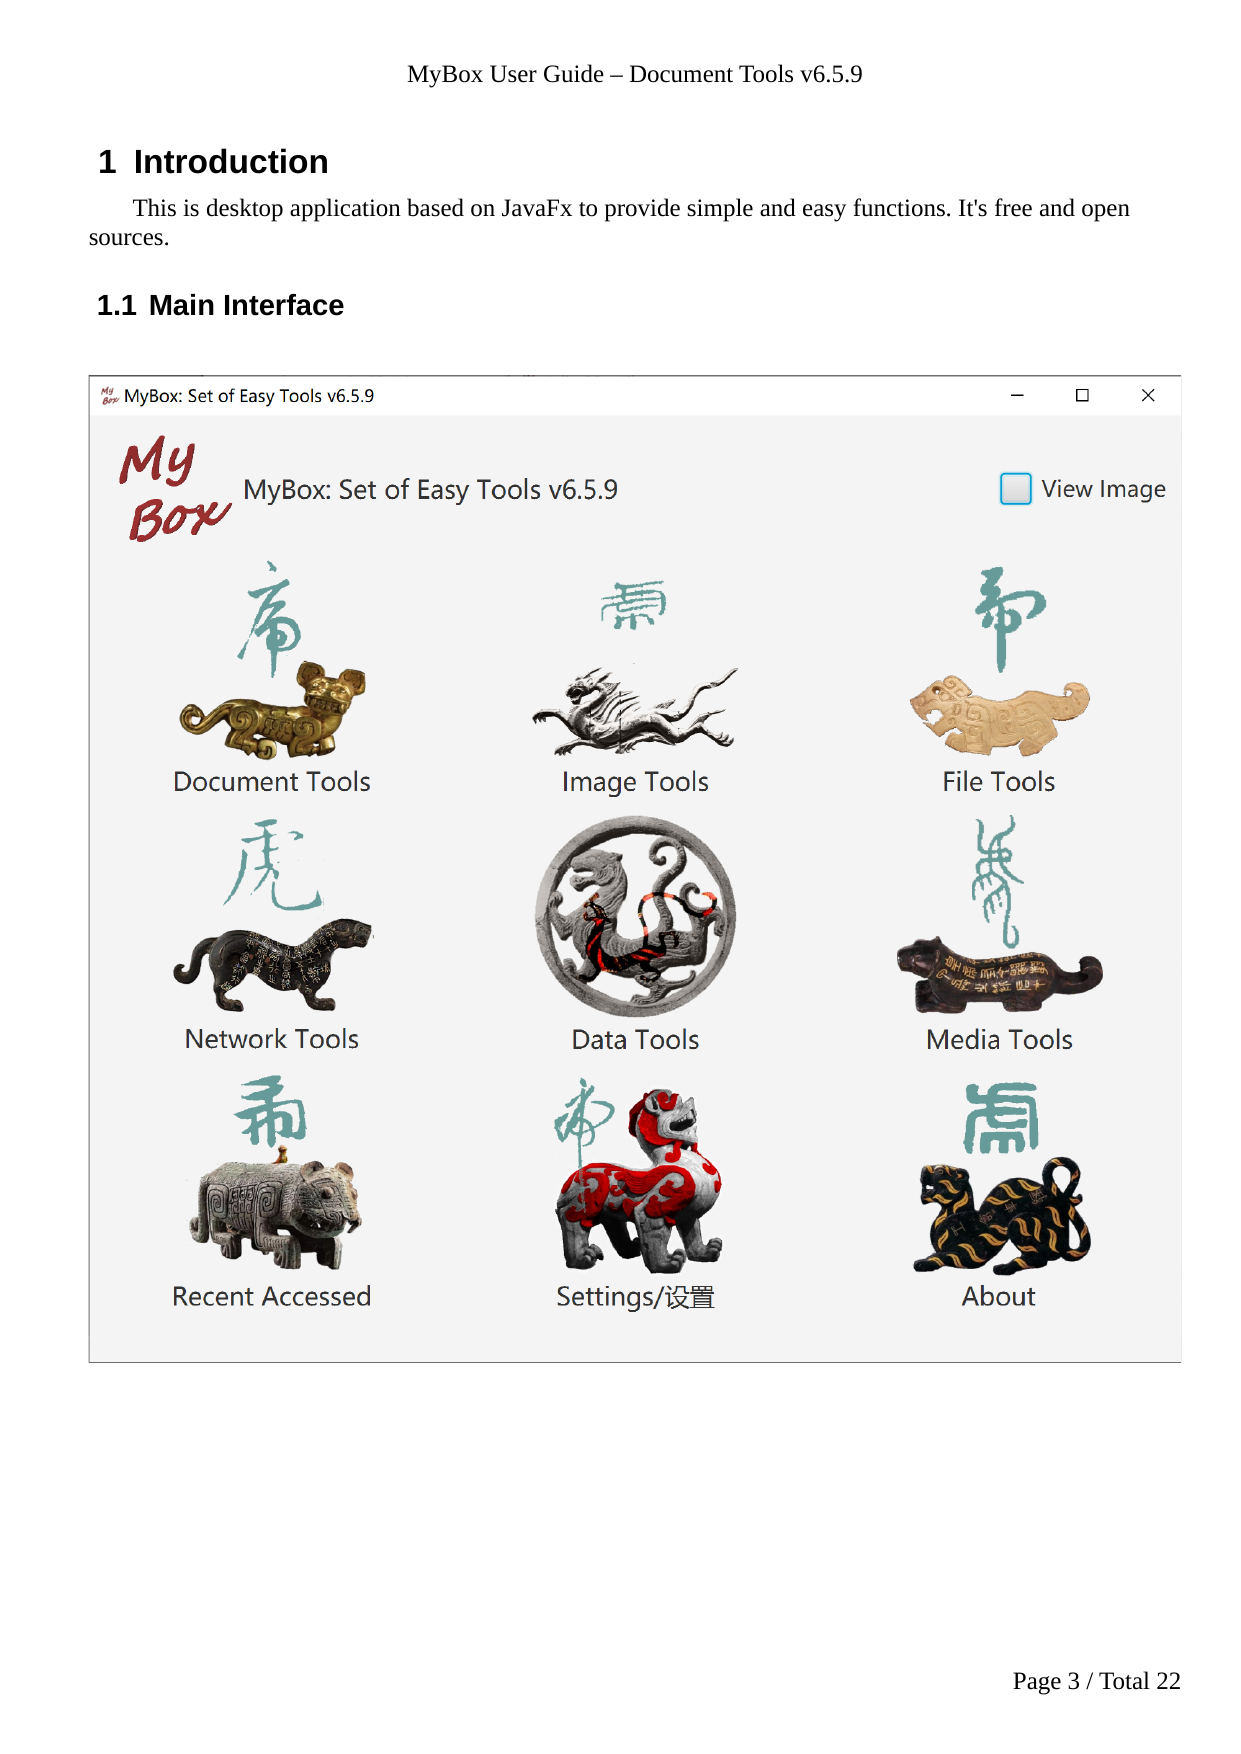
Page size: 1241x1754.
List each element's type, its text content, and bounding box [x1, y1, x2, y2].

subtitle Introduction [88, 142, 1181, 181]
subtitle Main Interface [88, 288, 1181, 322]
picture [88, 375, 1182, 1363]
text This is desktop application based on JavaFx to provide simple and easy functions. It's free and open sources. [88, 193, 1181, 251]
